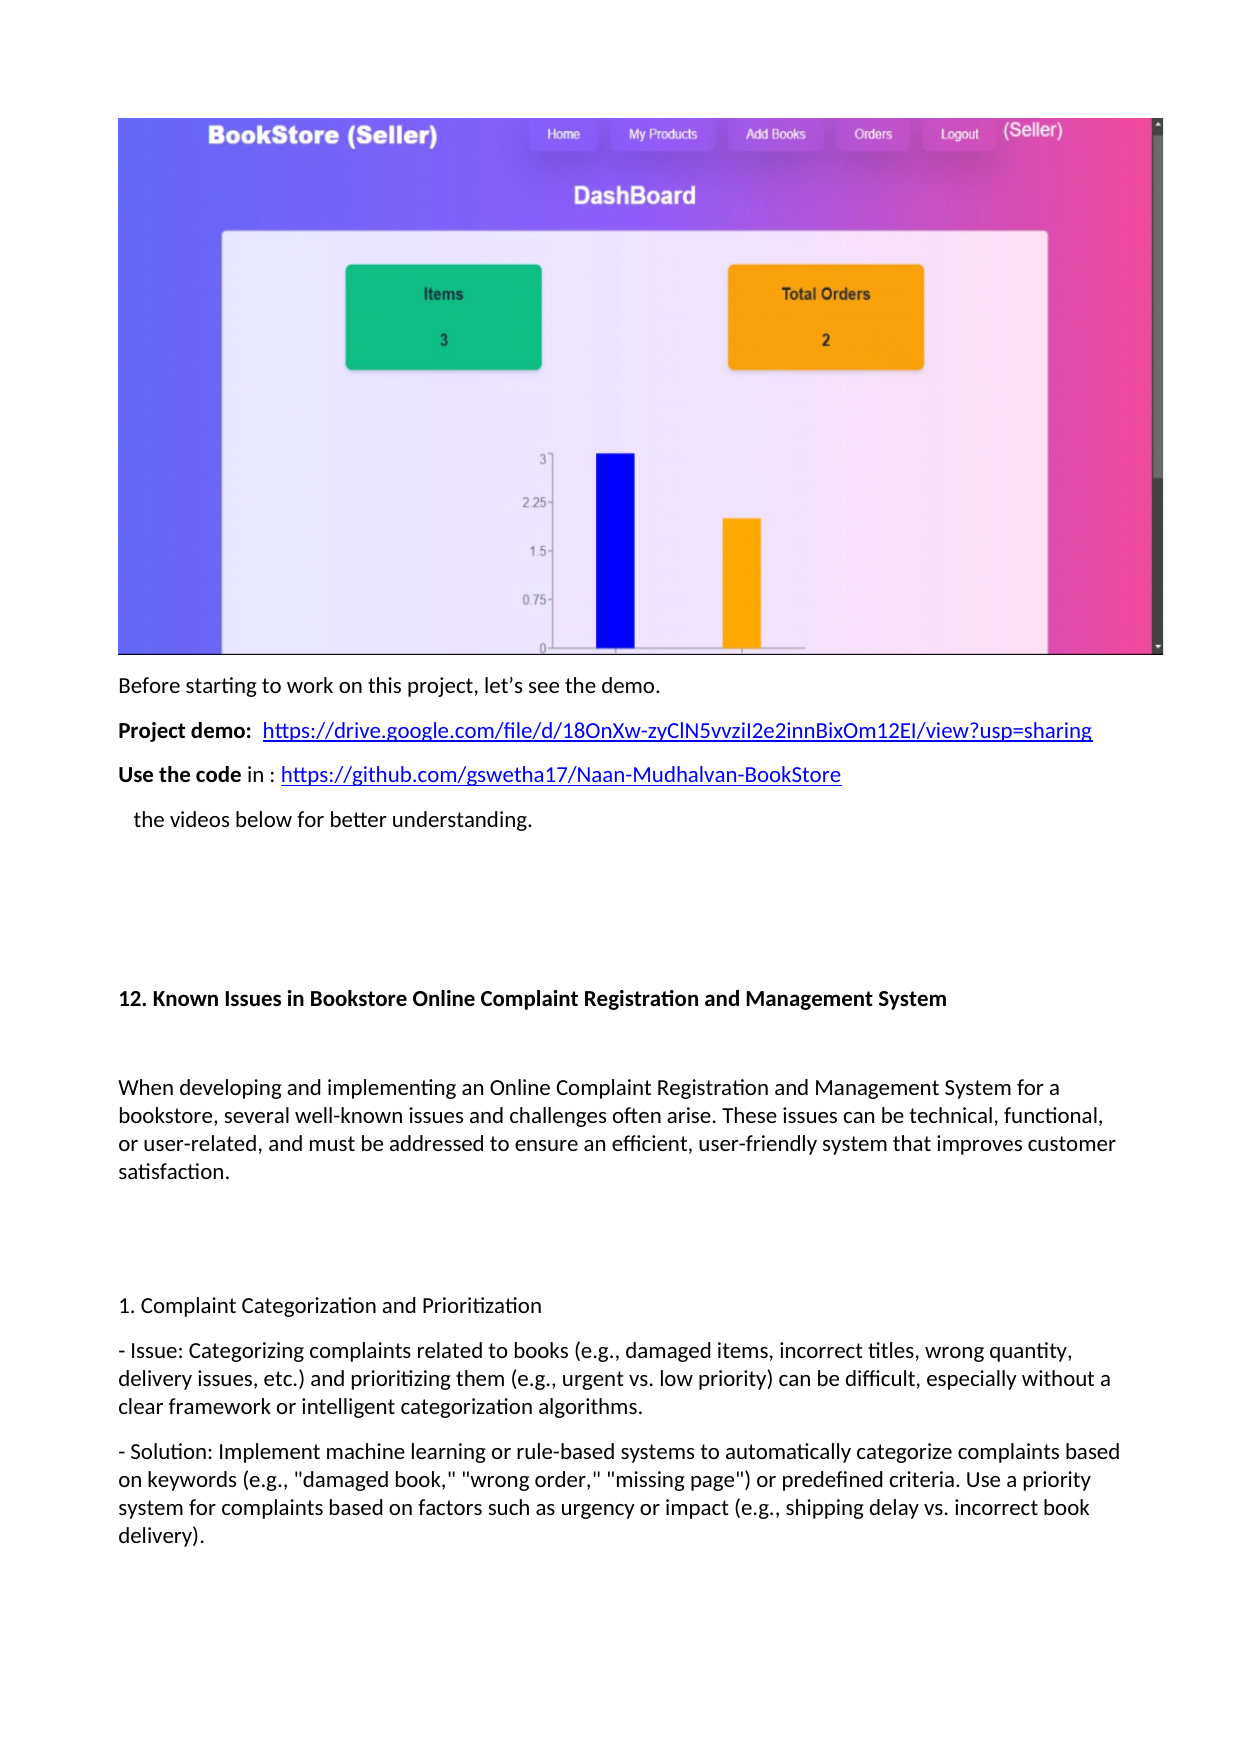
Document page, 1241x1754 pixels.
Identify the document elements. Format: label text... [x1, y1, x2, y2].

text Use the code in : https://github.com/gswetha17/Naan-Mudhalvan-BookStore [118, 761, 1122, 789]
text 12. Known Issues in Bookstore Online Complaint Registration and Management System [118, 984, 1122, 1012]
text - Issue: Categorizing complaints related to books (e.g., damaged items, incorrect titles, wrong quantity, delivery issues, etc.) and prioritizing them (e.g., urgent vs. low priority) can be difficult, especially without a clear framework or intelligent categorization algorithms. [118, 1336, 1122, 1420]
text 1. Complaint Categorization and Prioritization [118, 1292, 1122, 1319]
text Project demo: https://drive.google.com/file/d/18OnXw-zyClN5vvziI2e2innBixOm12EI/view?usp=sharing [118, 716, 1122, 744]
text the videos below for better understanding. [118, 805, 1122, 833]
text When developing and implementing an Online Complaint Registration and Management System for a bookstore, several well-known issues and challenges often arise. These issues can be technical, functional, or user-related, and must be addressed to ensure an efficient, user-friendly system that improves customer satisfaction. [118, 1073, 1122, 1186]
text Before starting to work on this project, let’s see the demo. [118, 671, 1122, 699]
text - Solution: Implement machine learning or rule-based systems to automatically categorize complaints based on keywords (e.g., "damaged book," "wrong order," "missing page") or predefined criteria. Use a priority system for complaints based on factors such as urgency or impact (e.g., shipping delay vs. incorrect book delivery). [118, 1437, 1122, 1549]
